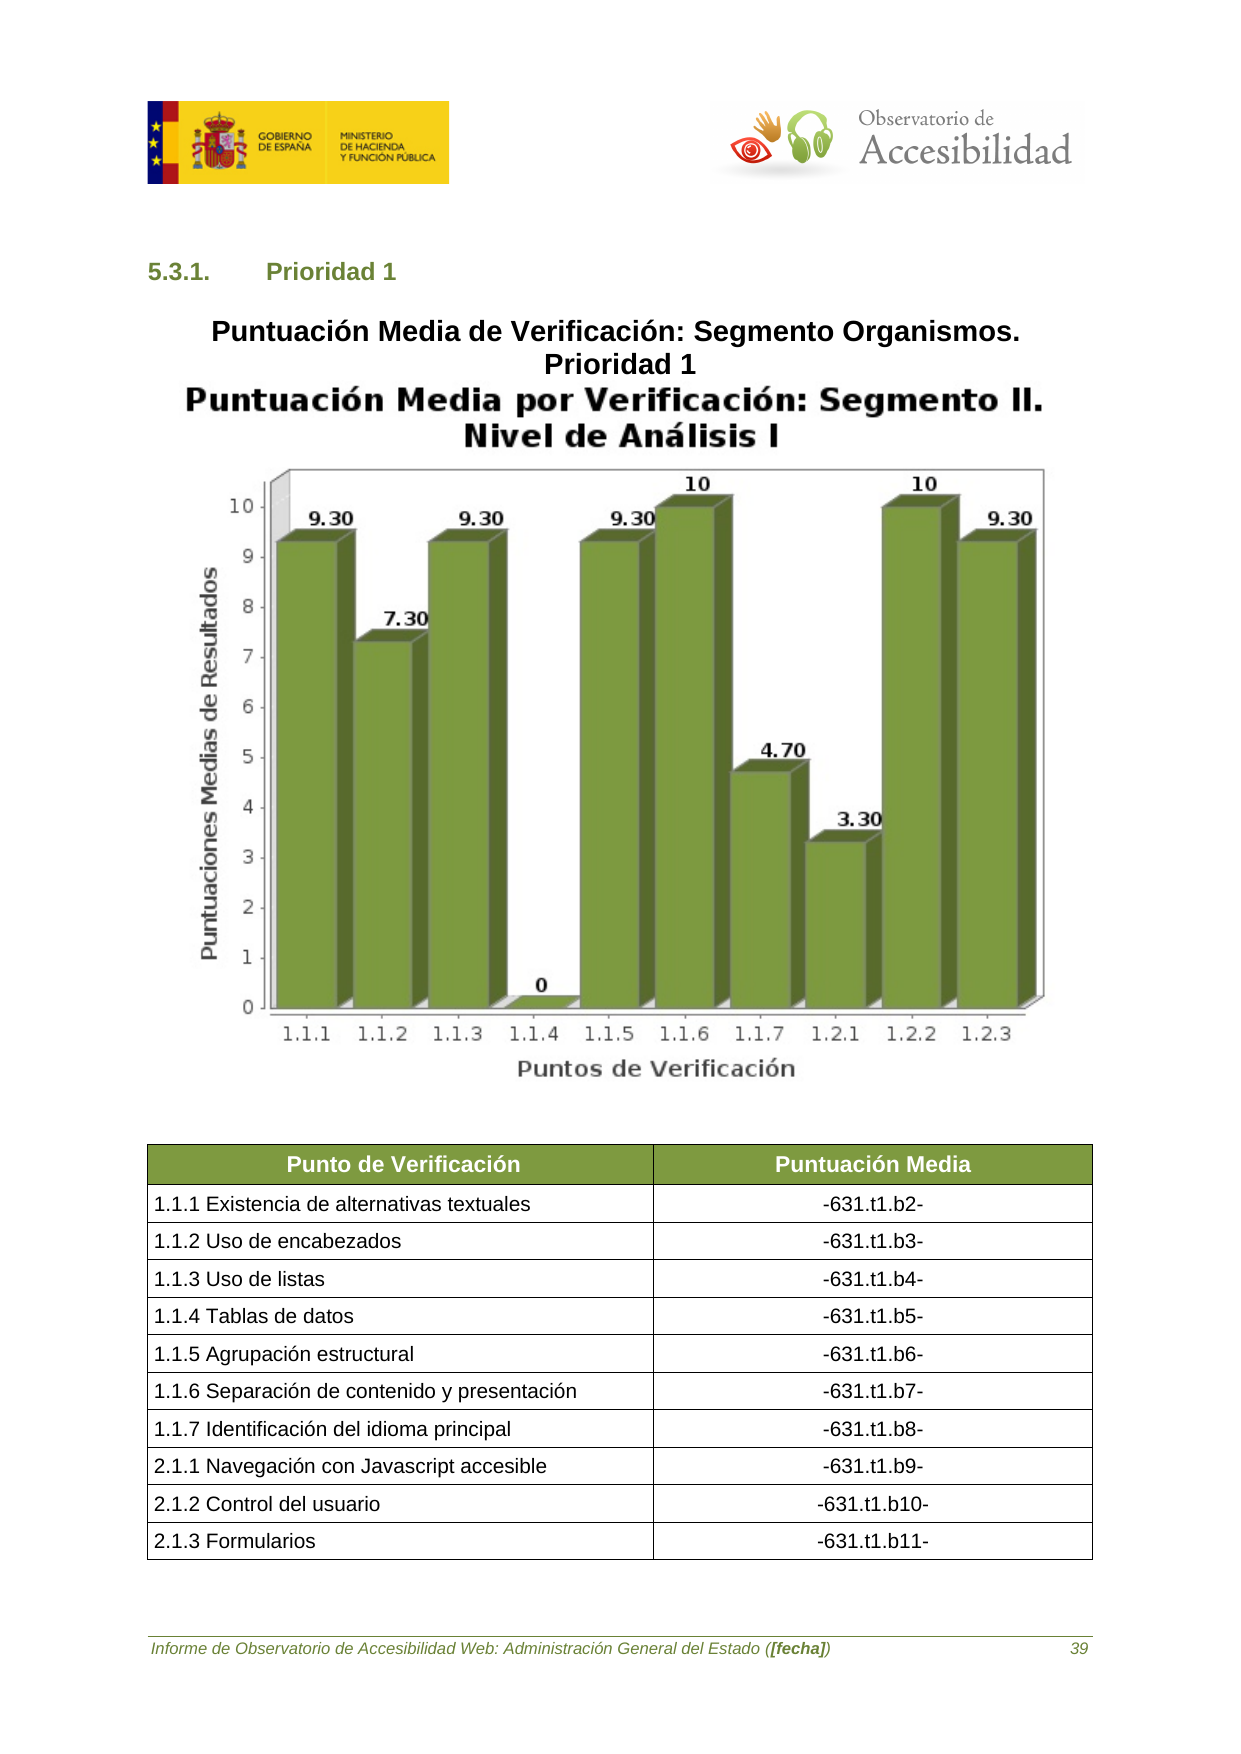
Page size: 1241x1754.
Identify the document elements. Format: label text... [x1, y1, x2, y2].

table_cell -631.t1.b8- [654, 1410, 1092, 1447]
picture [147, 101, 450, 184]
table_cell 1.1.5 Agrupación estructural [148, 1335, 653, 1372]
table_cell 1.1.1 Existencia de alternativas textuales [148, 1185, 653, 1222]
table_cell -631.t1.b3- [654, 1223, 1092, 1259]
table_cell 1.1.3 Uso de listas [148, 1260, 653, 1297]
table_cell -631.t1.b11- [654, 1523, 1092, 1559]
table_cell 1.1.4 Tablas de datos [148, 1298, 653, 1334]
table_cell 1.1.2 Uso de encabezados [148, 1223, 653, 1259]
table_cell 2.1.3 Formularios [148, 1523, 653, 1559]
table_header Puntuación Media [654, 1145, 1092, 1184]
table_cell -631.t1.b9- [654, 1448, 1092, 1484]
subtitle Prioridad 1 [148, 257, 1092, 286]
table_cell 2.1.1 Navegación con Javascript accesible [148, 1448, 653, 1484]
table_cell 1.1.7 Identificación del idioma principal [148, 1410, 653, 1447]
table_header Punto de Verificación [148, 1145, 653, 1184]
table_cell -631.t1.b7- [654, 1373, 1092, 1409]
table_cell -631.t1.b4- [654, 1260, 1092, 1297]
text Puntuación Media de Verificación: Segmento Organismos. [148, 314, 1092, 347]
picture [710, 101, 1086, 184]
table_cell -631.t1.b2- [654, 1185, 1092, 1222]
table_cell -631.t1.b6- [654, 1335, 1092, 1372]
table_cell 2.1.2 Control del usuario [148, 1485, 653, 1522]
picture [178, 380, 1062, 1091]
text Prioridad 1 [148, 347, 1092, 381]
table_cell 1.1.6 Separación de contenido y presentación [148, 1373, 653, 1409]
table_cell -631.t1.b5- [654, 1298, 1092, 1334]
table_cell -631.t1.b10- [654, 1485, 1092, 1522]
